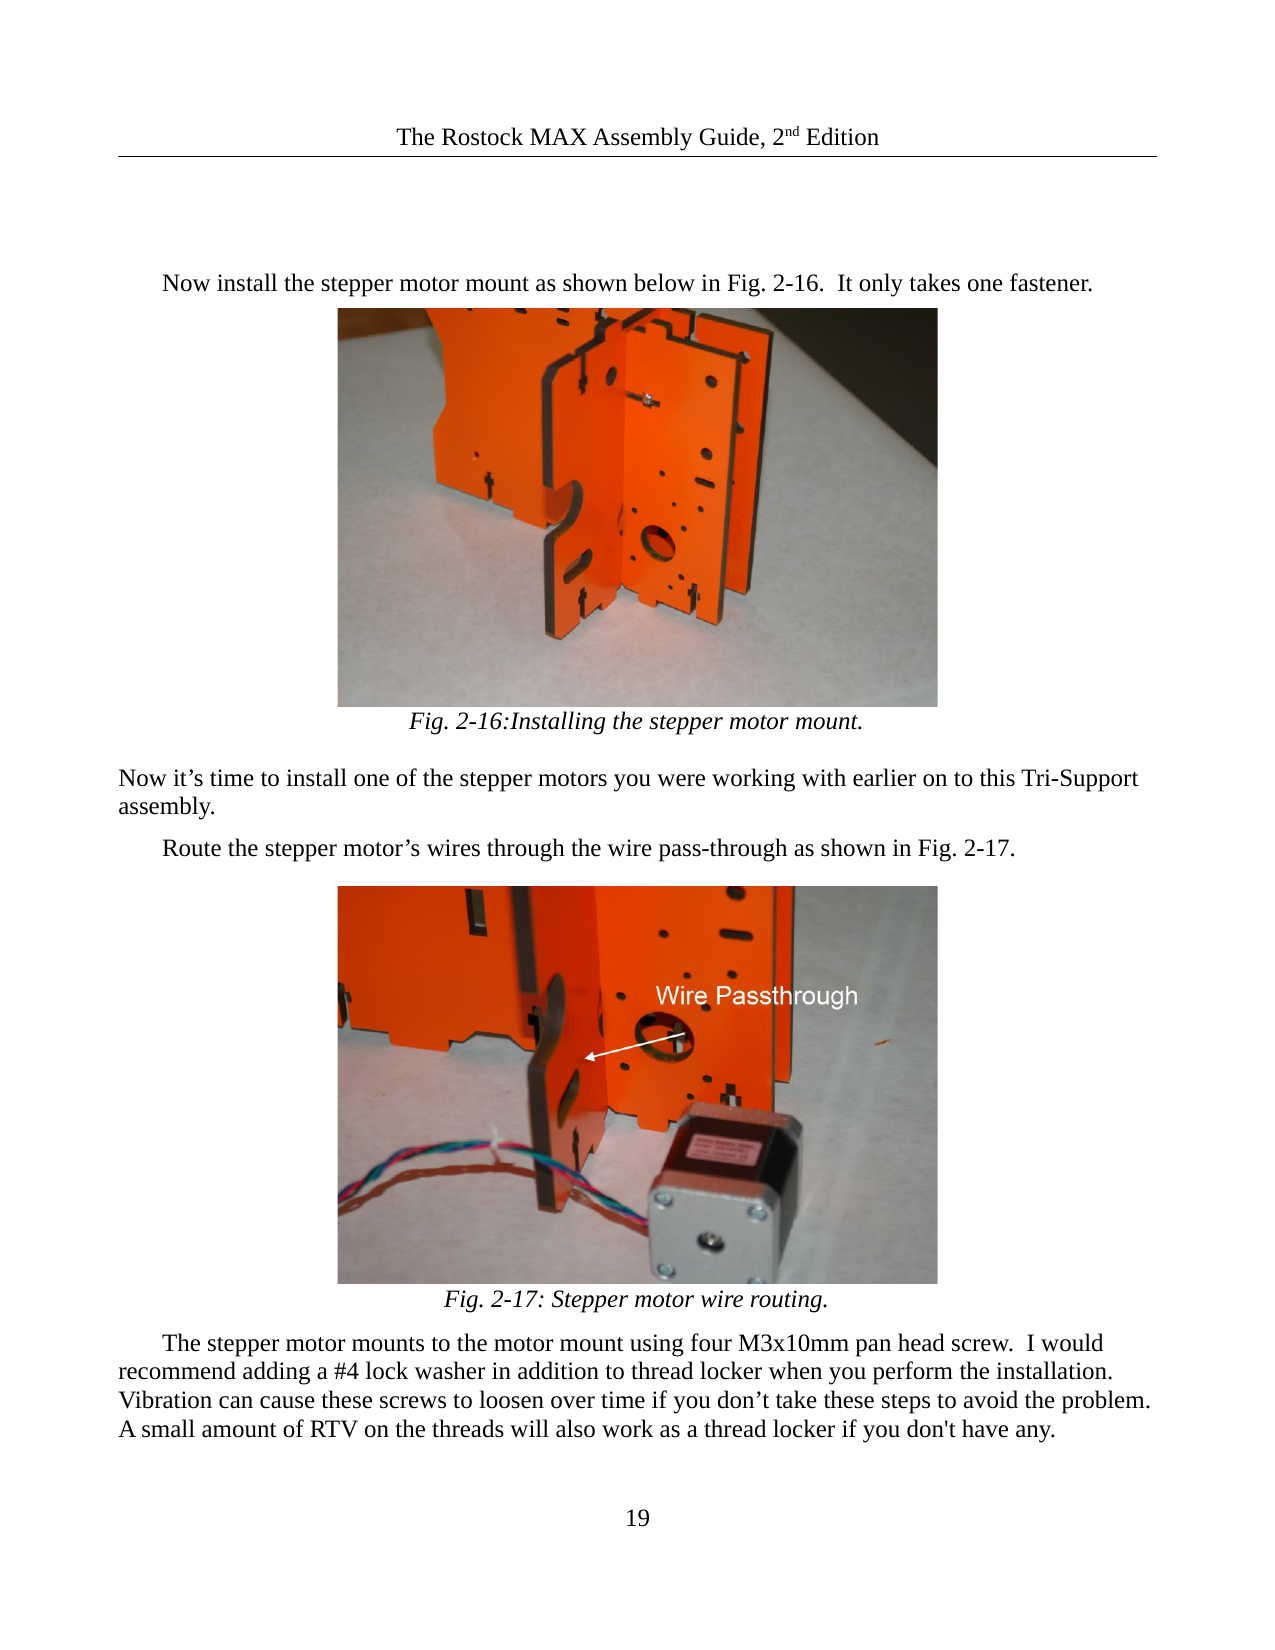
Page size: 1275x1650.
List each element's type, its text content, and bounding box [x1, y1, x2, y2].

picture [337, 308, 938, 707]
text Fig. 2-17: Stepper motor wire routing. [337, 1284, 937, 1313]
picture [337, 886, 938, 1284]
text The stepper motor mounts to the motor mount using four M3x10mm pan head screw. I would recommend adding a #4 lock washer in addition to thread locker when you perform the installation. Vibration can cause these screws to loosen over time if you don’t take these steps to avoid the problem. A small amount of RTV on the threads will also work as a thread locker if you don't have any. [118, 1328, 1157, 1443]
text Route the stepper motor’s wires through the wire pass-through as shown in Fig. 2-17. [118, 833, 1157, 861]
text Now install the stepper motor mount as shown below in Fig. 2-16. It only takes one fastener. [118, 268, 1157, 296]
text Fig. 2-16:Installing the stepper motor mount. [337, 707, 937, 735]
text Now it’s time to install one of the stepper motors you were working with earlier on to this Tri-Support assembly. [118, 763, 1157, 820]
